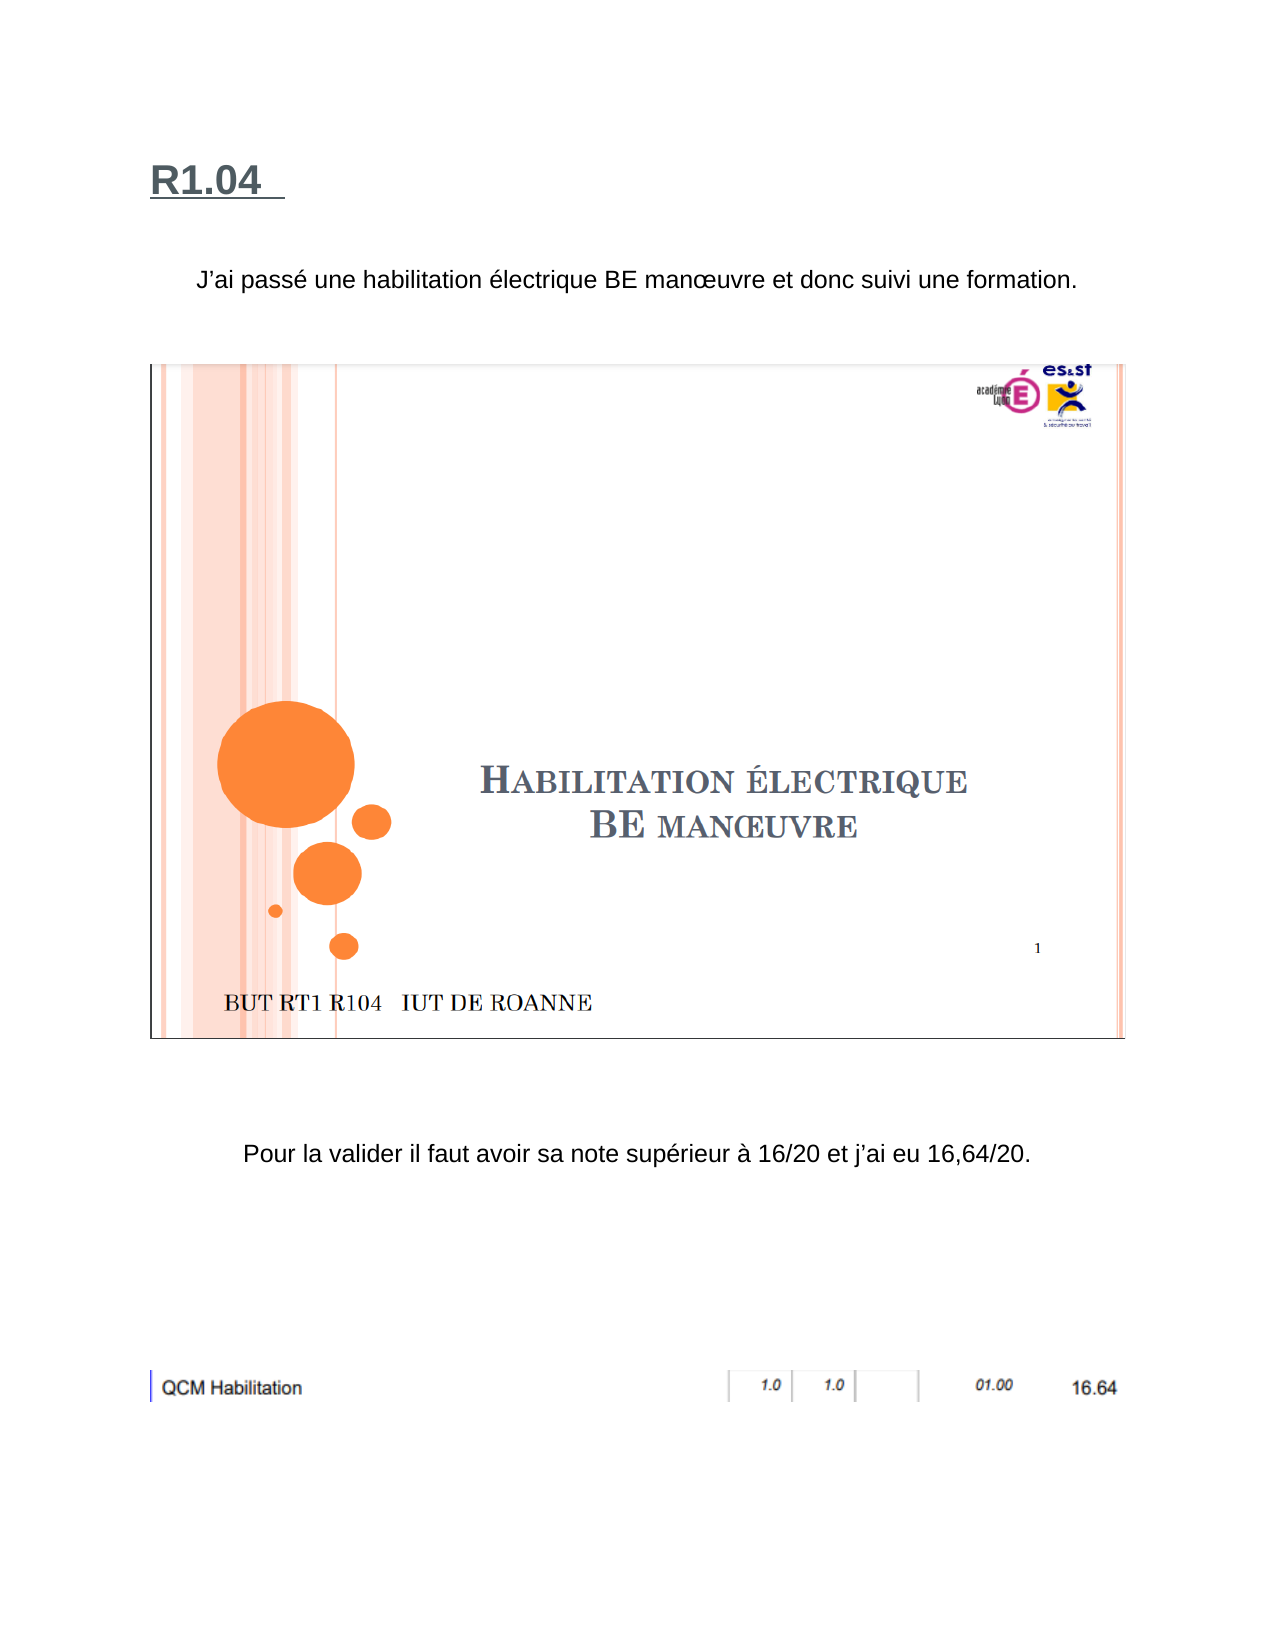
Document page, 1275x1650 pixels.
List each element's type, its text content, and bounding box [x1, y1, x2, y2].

picture [150, 1370, 1125, 1402]
picture [150, 364, 1125, 1039]
text R1.04 [150, 175, 1125, 199]
text Pour la valider il faut avoir sa note supérieur à 16/20 et j’ai eu 16,64/20. [150, 1139, 1125, 1168]
text J’ai passé une habilitation électrique BE manœuvre et donc suivi une formation. [150, 265, 1125, 294]
